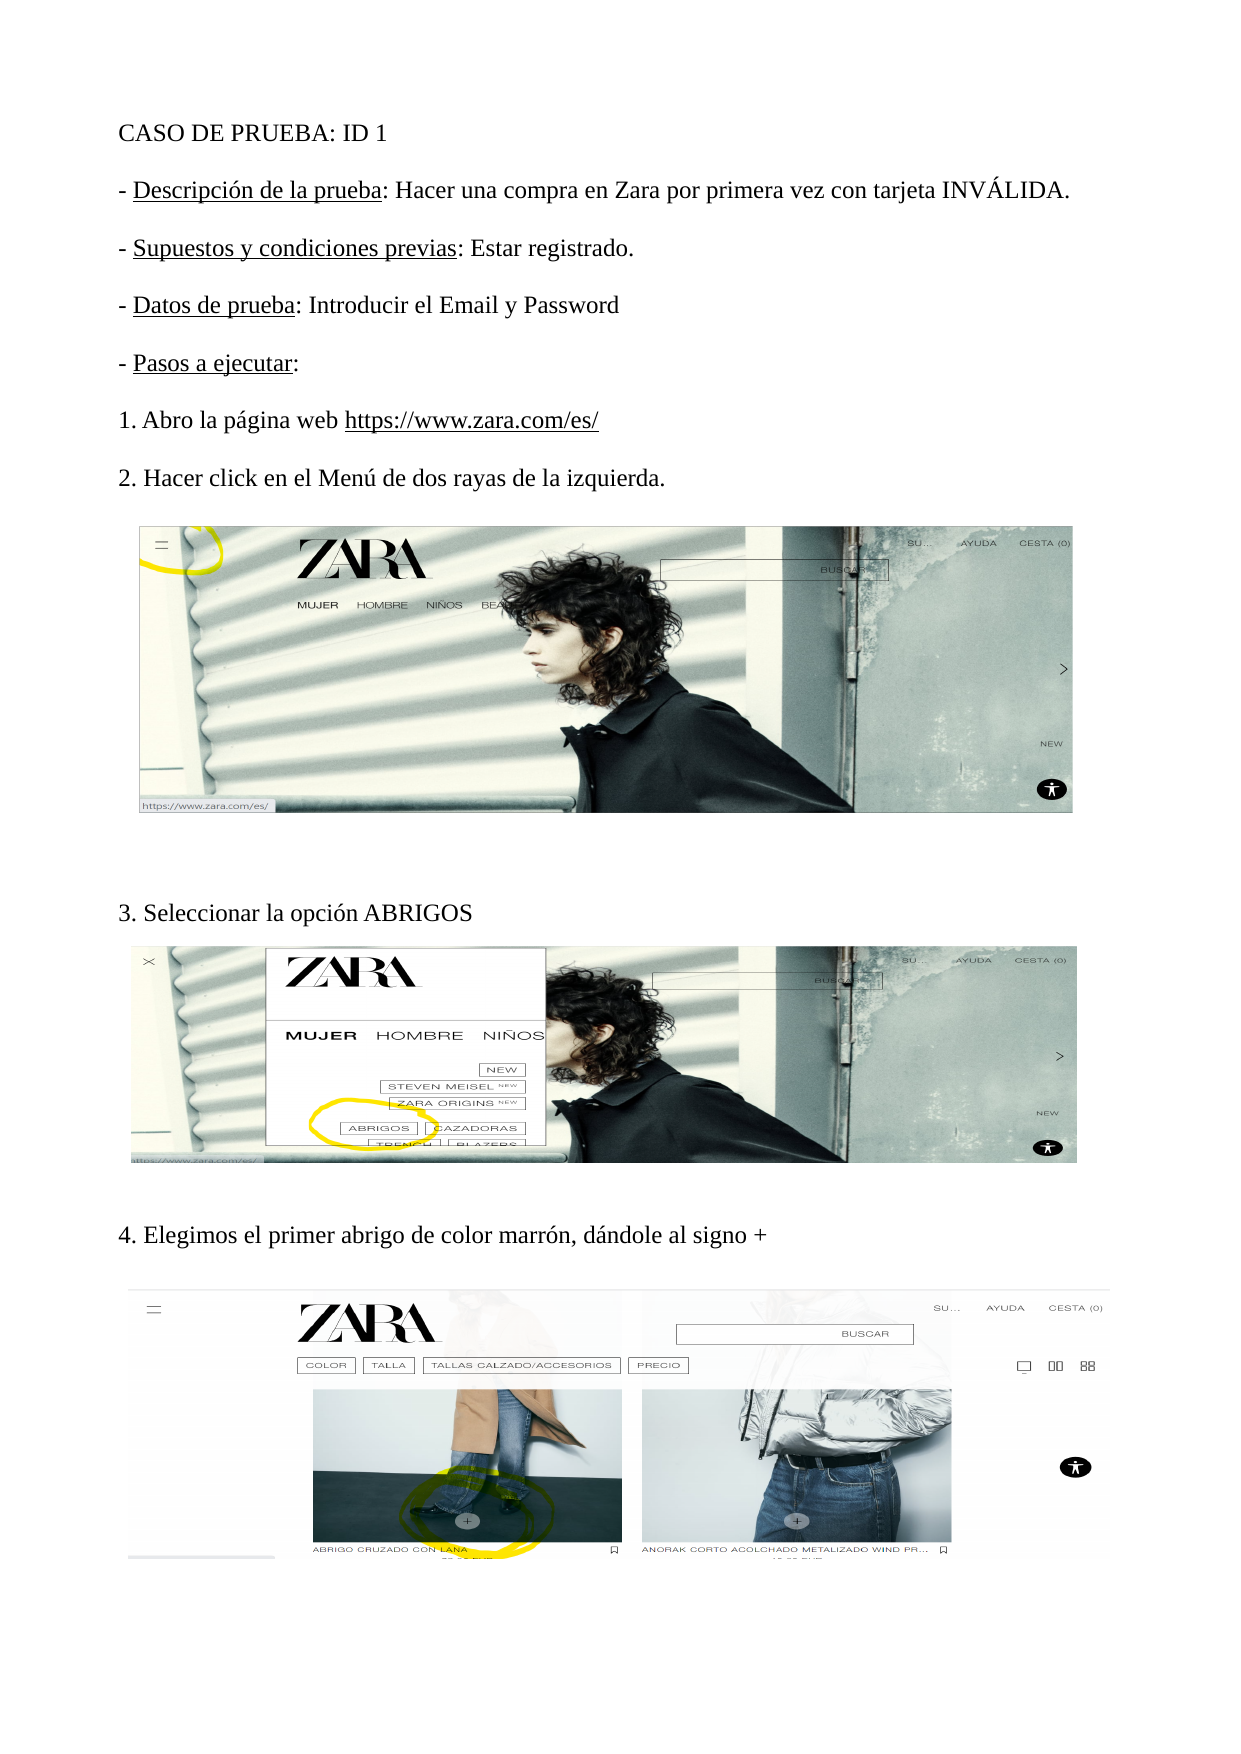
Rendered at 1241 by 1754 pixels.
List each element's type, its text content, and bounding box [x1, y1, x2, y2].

picture [131, 946, 1077, 1163]
text - Supuestos y condiciones previas: Estar registrado. [118, 233, 1122, 262]
text - Datos de prueba: Introducir el Email y Password [118, 291, 1122, 319]
text 4. Elegimos el primer abrigo de color marrón, dándole al signo + [118, 1220, 1122, 1249]
text CASO DE PRUEBA: ID 1 [118, 118, 1122, 147]
text - Descripción de la prueba: Hacer una compra en Zara por primera vez con tarjeta INVÁLIDA. [118, 176, 1122, 204]
text - Pasos a ejecutar: [118, 348, 1122, 377]
text 1. Abro la página web https://www.zara.com/es/ [118, 406, 1122, 434]
text 3. Seleccionar la opción ABRIGOS [118, 898, 1122, 927]
text 2. Hacer click en el Menú de dos rayas de la izquierda. [118, 463, 1122, 492]
picture [128, 1289, 1110, 1564]
picture [120, 513, 1073, 813]
